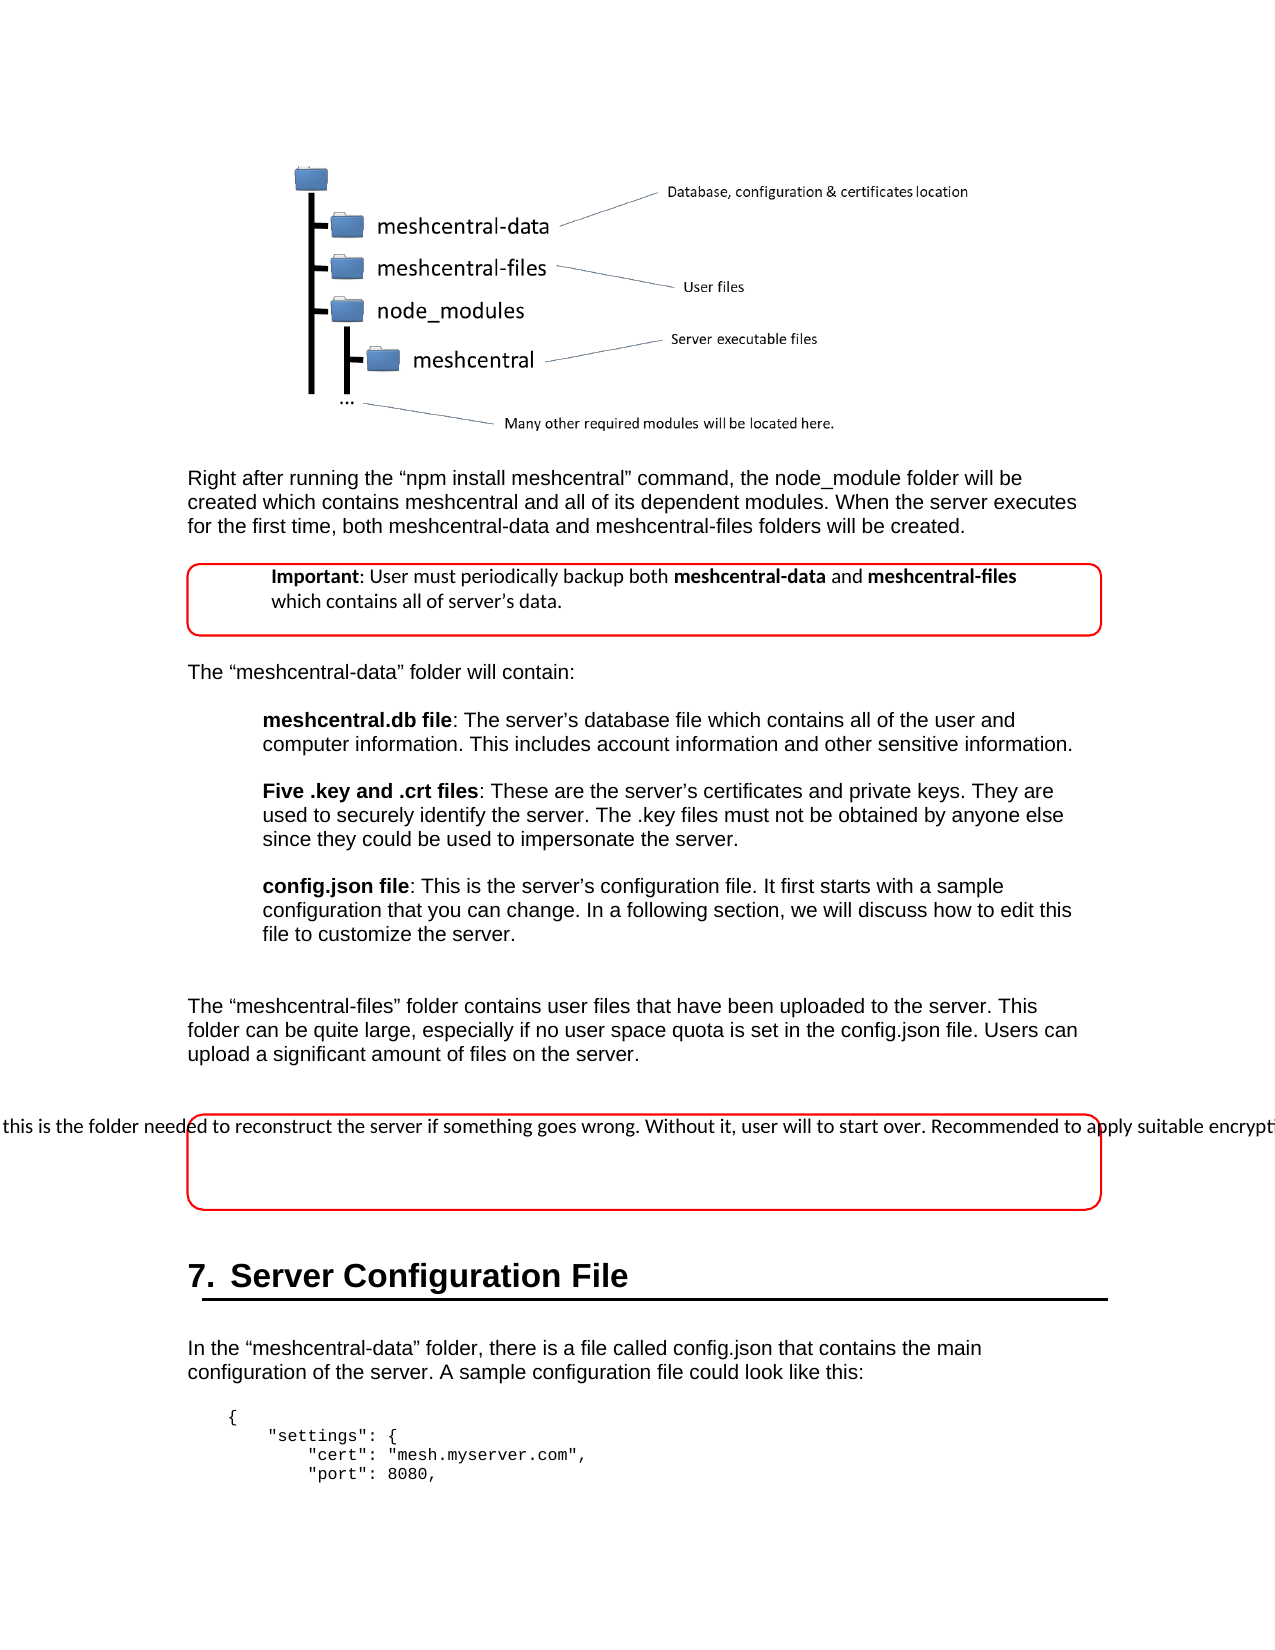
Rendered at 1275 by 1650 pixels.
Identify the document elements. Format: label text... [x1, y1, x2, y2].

text meshcentral.db file: The server’s database file which contains all of the user and computer information. This includes account information and other sensitive information. [262, 707, 1076, 755]
text "cert": "mesh.myserver.com", "port": 8080, [307, 1447, 590, 1484]
text The “meshcentral-data” folder will contain: [187, 660, 1179, 684]
text config.json file: This is the server’s configuration file. It first starts with a sample configuration that you can change. In a following section, we will discuss how to edit this file to customize the server. [262, 874, 1083, 946]
text The “meshcentral-files” folder contains user files that have been uploaded to the server. This folder can be quite large, especially if no user space quota is set in the config.json file. Users can upload a significant amount of files on the server. [187, 994, 1083, 1066]
text "settings": { [267, 1428, 1179, 1447]
text In the “meshcentral-data” folder, there is a file called config.json that contains the main configuration of the server. A sample configuration file could look like this: [187, 1336, 1083, 1384]
text Right after running the “npm install meshcentral” command, the node_module folder will be created which contains meshcentral and all of its dependent modules. When the server executes for the first time, both meshcentral-data and meshcentral-files folders will be created. [187, 466, 1080, 538]
picture [292, 166, 984, 443]
text Five .key and .crt files: These are the server’s certificates and private keys. They are used to securely identify the server. The .key files must not be obtained by anyone else since they could be used to impersonate the server. [262, 779, 1083, 851]
subtitle Server Configuration File [187, 1256, 1179, 1294]
text { [227, 1409, 1179, 1427]
